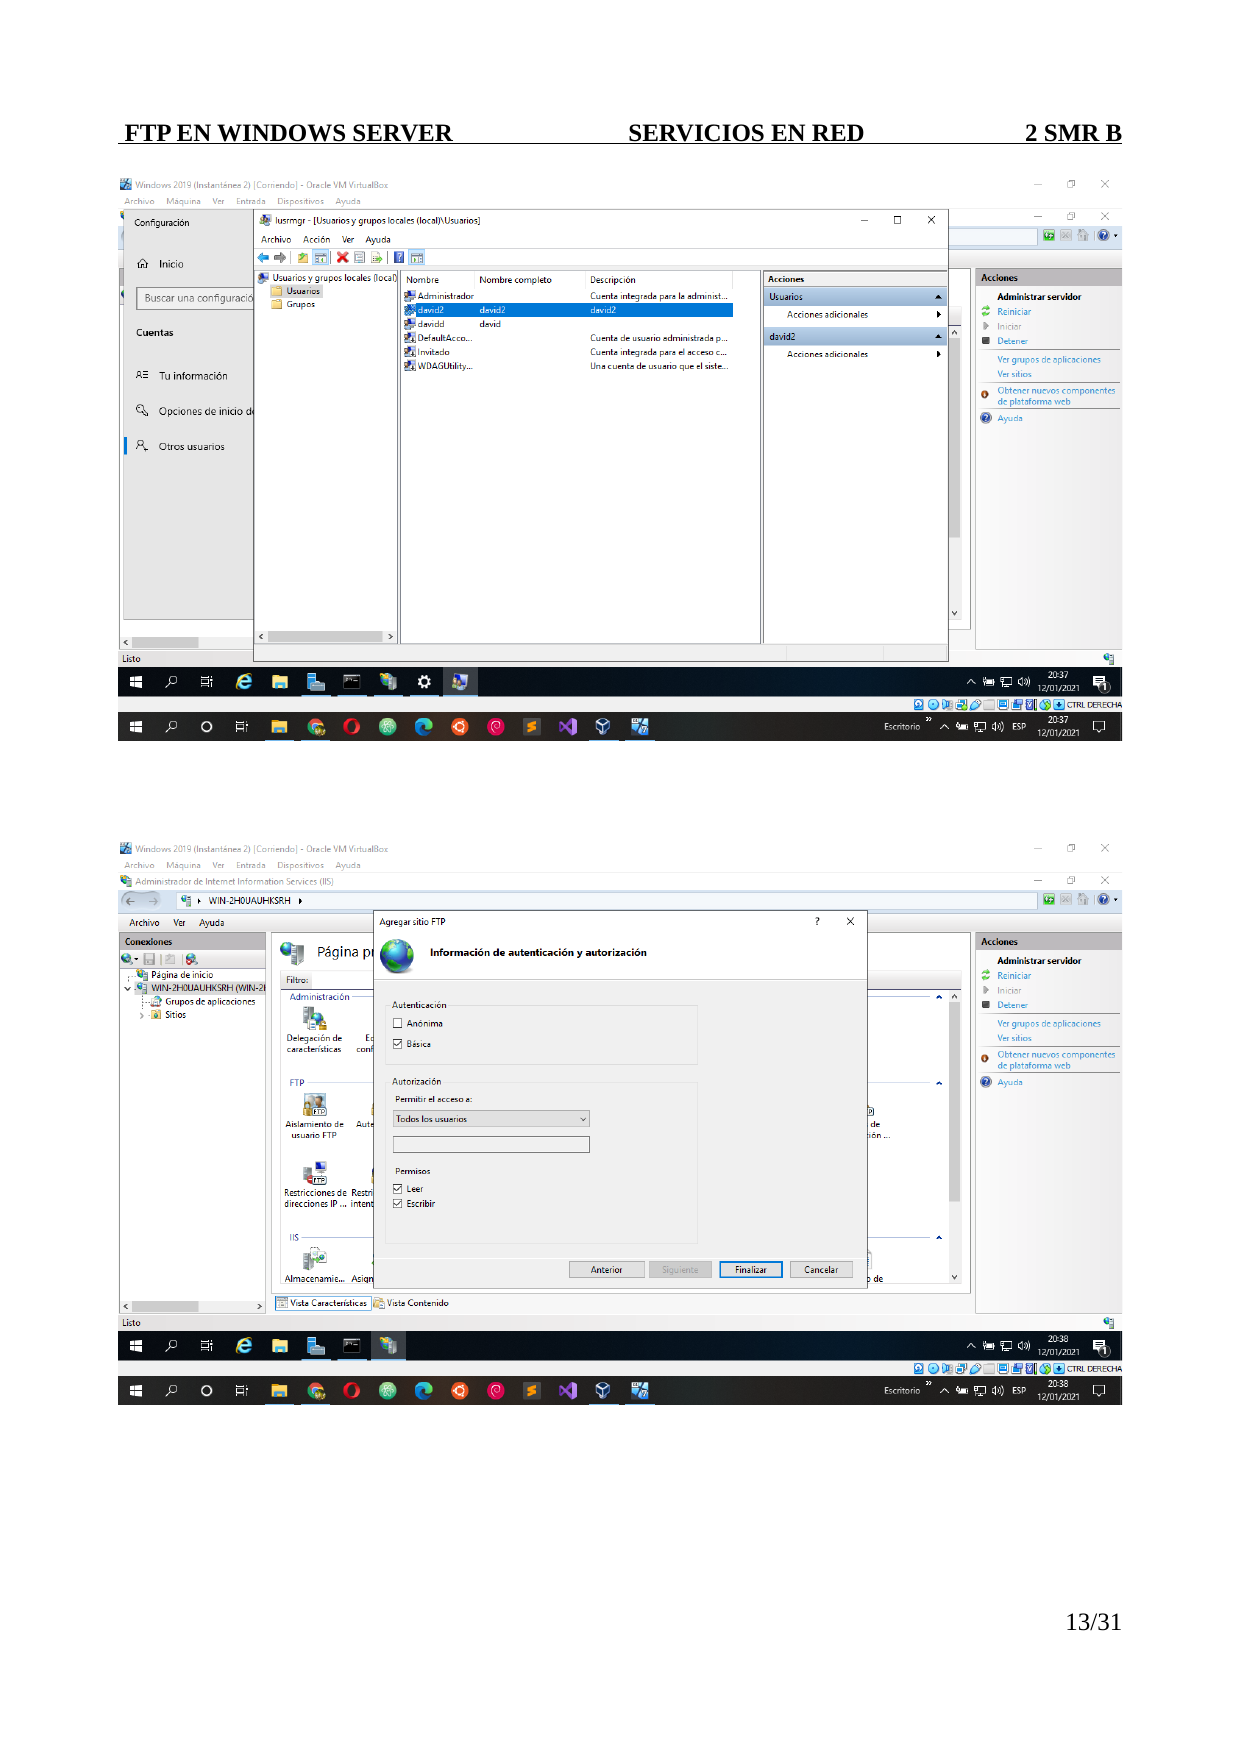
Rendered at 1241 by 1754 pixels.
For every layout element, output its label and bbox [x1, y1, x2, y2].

picture [118, 176, 1123, 741]
picture [118, 840, 1123, 1405]
